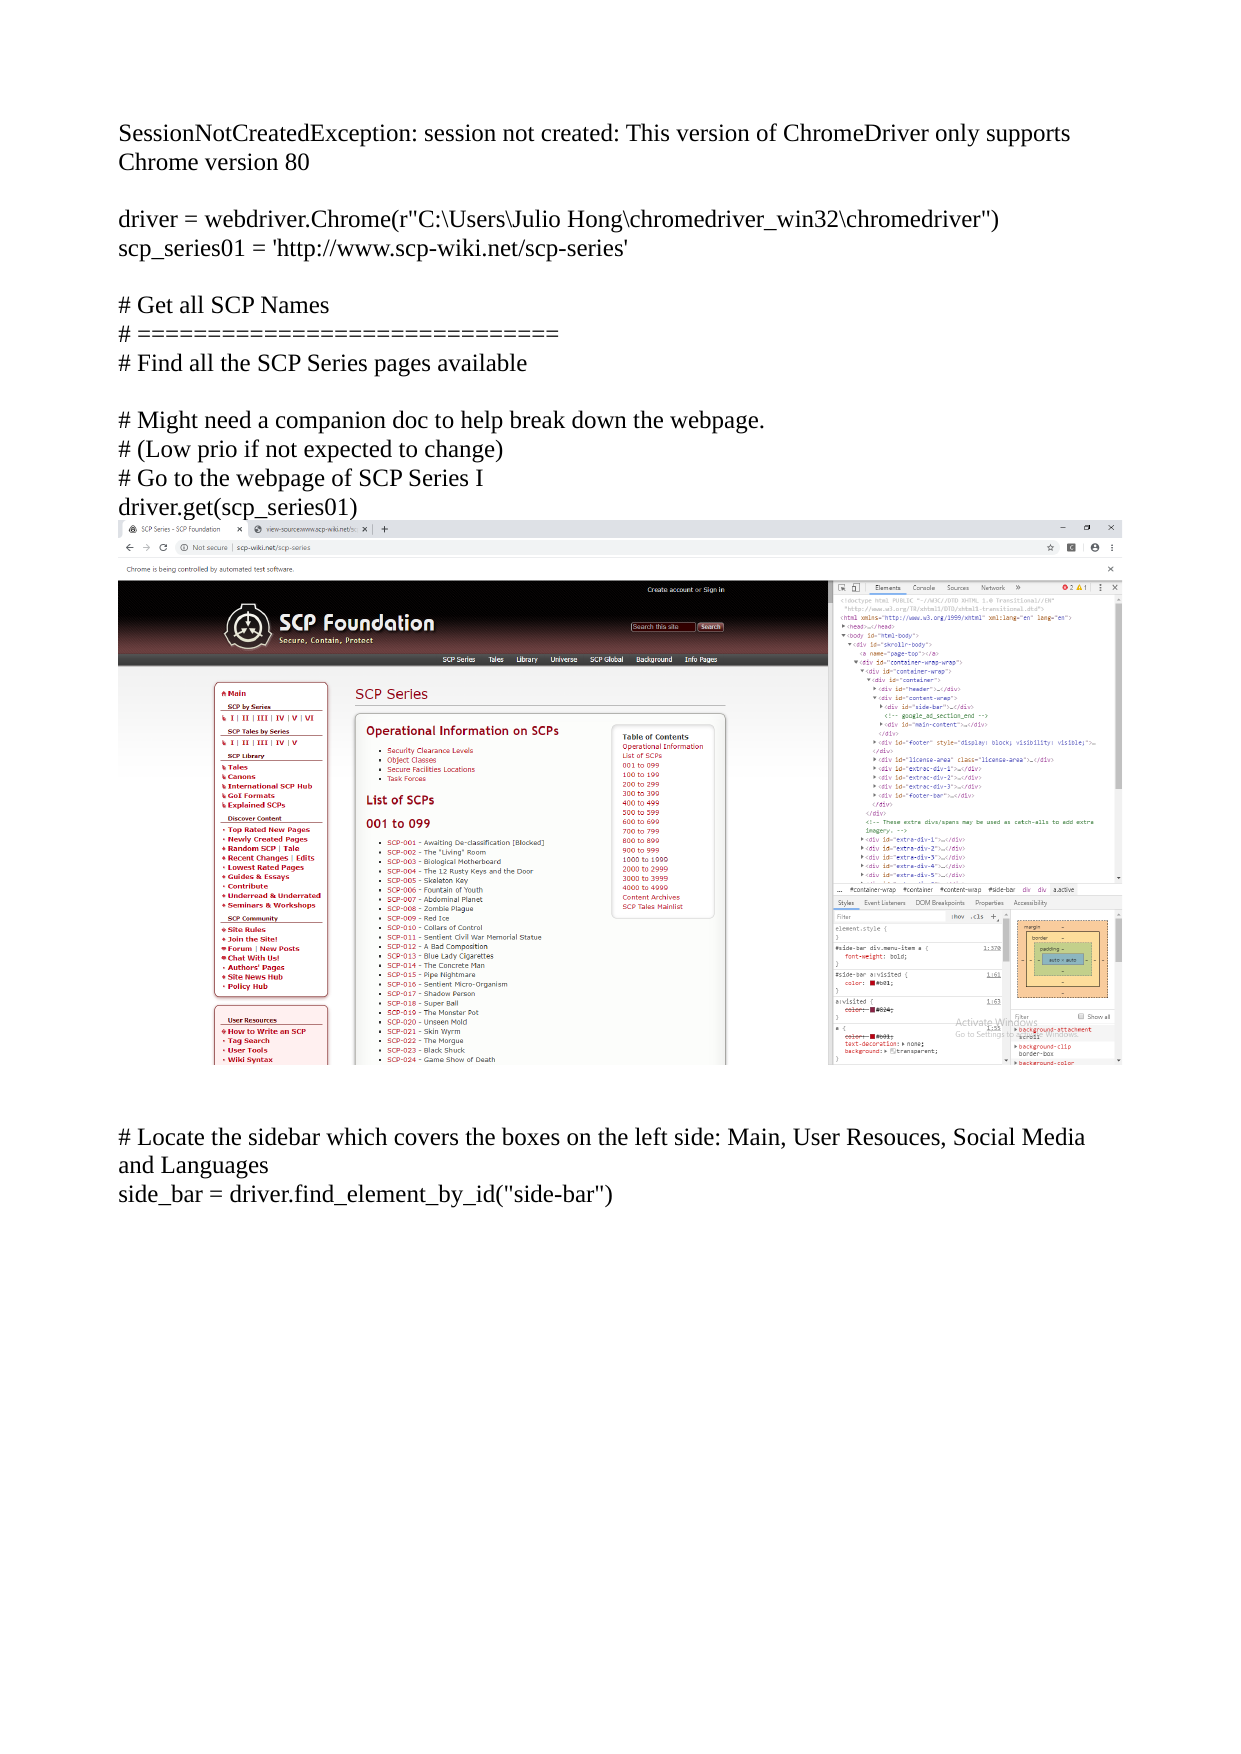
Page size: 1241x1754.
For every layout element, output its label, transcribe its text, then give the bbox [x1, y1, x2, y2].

text # Go to the webpage of SCP Series I [118, 463, 1122, 492]
text driver.get(scp_series01) [118, 492, 1122, 520]
text driver = webdriver.Chrome(r"C:\Users\Julio Hong\chromedriver_win32\chromedriver") [118, 204, 1122, 233]
text # ============================== [118, 319, 1122, 348]
text # Get all SCP Names [118, 291, 1122, 319]
text SessionNotCreatedException: session not created: This version of ChromeDriver only supports Chrome version 80 [118, 118, 1122, 176]
text # Locate the sidebar which covers the boxes on the left side: Main, User Resouces, Social Media and Languages [118, 1122, 1122, 1179]
text # (Low prio if not expected to change) [118, 434, 1122, 463]
text scp_series01 = 'http://www.scp-wiki.net/scp-series' [118, 233, 1122, 262]
text # Might need a companion doc to help break down the webpage. [118, 406, 1122, 434]
text # Find all the SCP Series pages available [118, 348, 1122, 377]
picture [118, 520, 1123, 1065]
text side_bar = driver.find_element_by_id("side-bar") [118, 1179, 1122, 1208]
